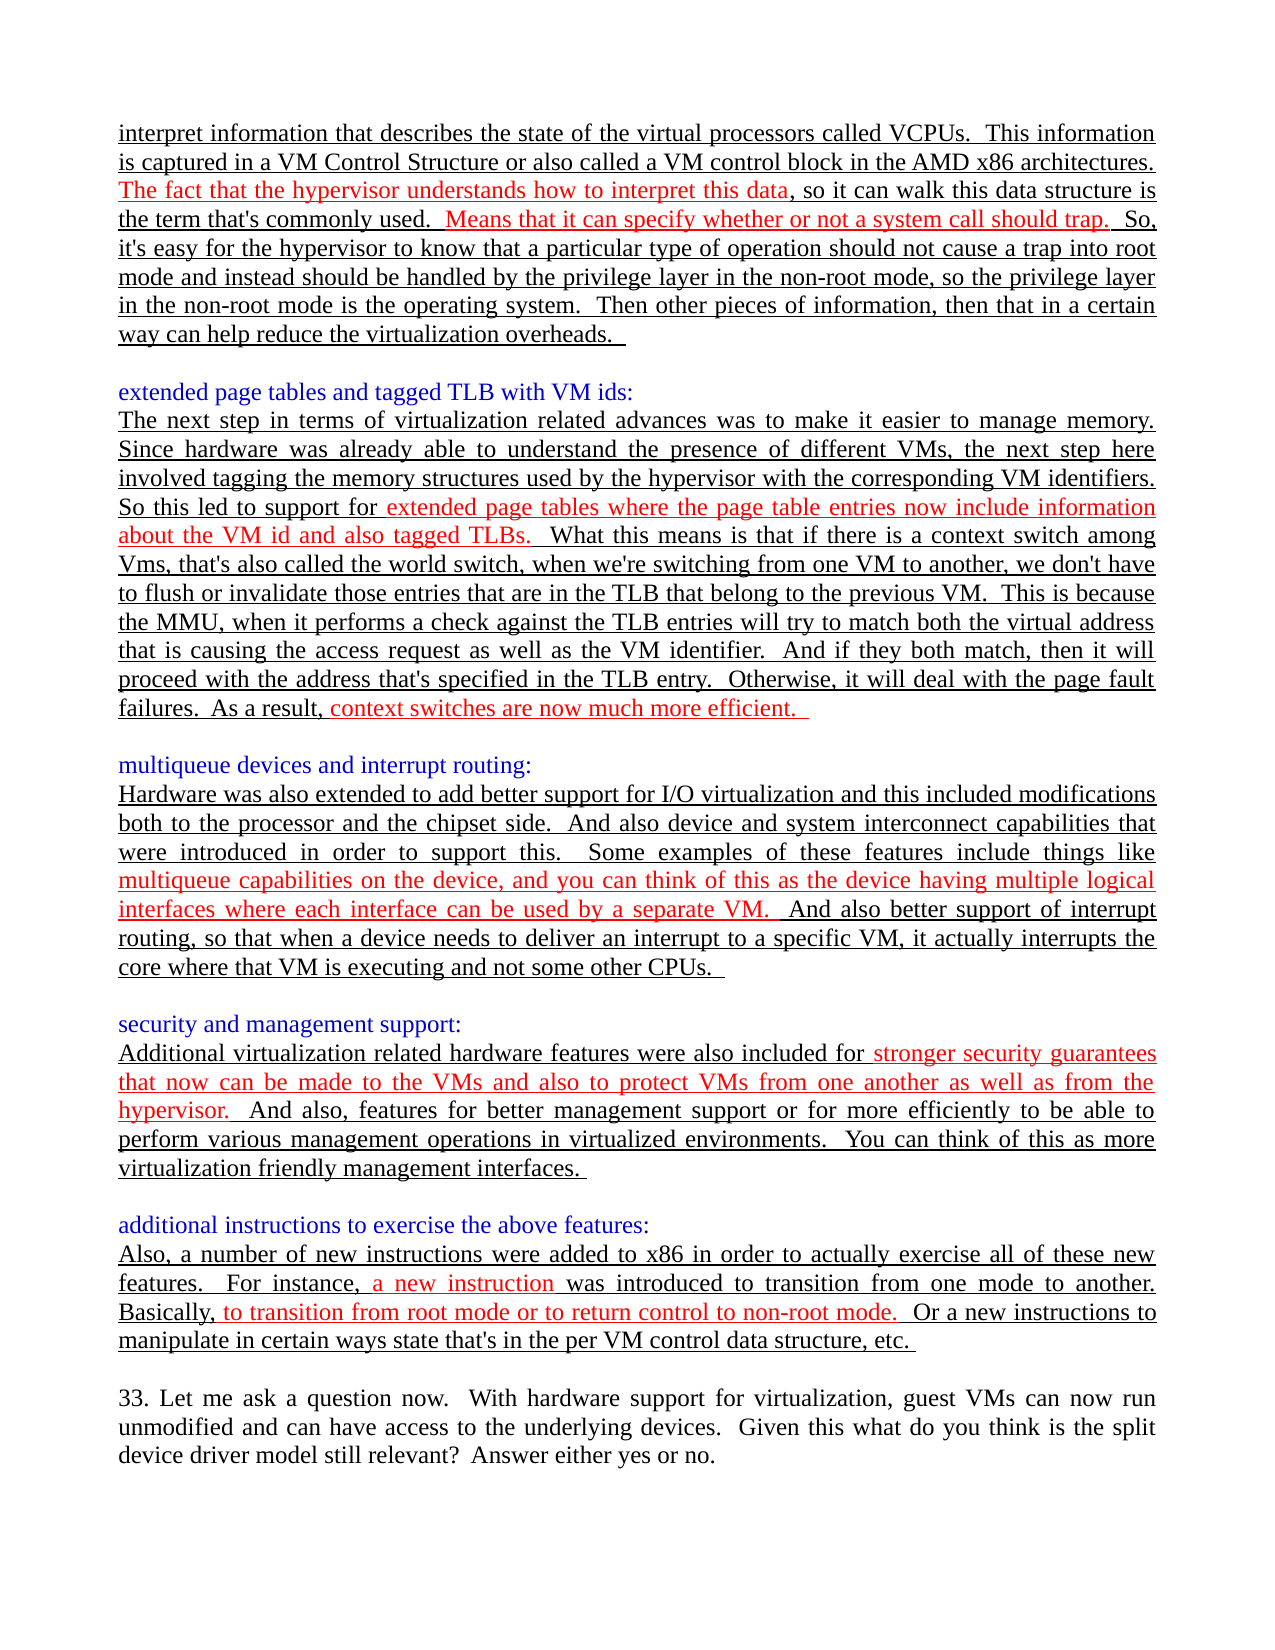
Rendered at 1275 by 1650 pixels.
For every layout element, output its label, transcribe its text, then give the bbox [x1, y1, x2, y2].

text core where that VM is executing and not some other CPUs. [118, 949, 1157, 981]
text the term that's commonly used. Means that it can specify whether or not a system call should trap. So, it's easy for the hypervisor to know that a particular type of operation should not cause a trap into root [118, 202, 1157, 258]
text Hardware was also extended to add better support for I/O virtualization and this included modifications [118, 779, 1157, 804]
text routing, so that when a device needs to deliver an interrupt to a specific VM, it actually interrupts the [118, 921, 1157, 948]
text Additional virtualization related hardware features were also included for stronger security guarantees [118, 1038, 1157, 1063]
text were introduced in order to support this. Some examples of these features include things like multiqueue capabilities on the device, and you can think of this as the device having multiple logical interfaces where each interface can be used by a separate VM. And also better support of interrupt [118, 834, 1157, 919]
text way can help reduce the virtualization overheads. [118, 317, 1157, 348]
text security and management support: [118, 1009, 1157, 1038]
text that now can be made to the VMs and also to protect VMs from one another as well as from the hypervisor. And also, features for better management support or for more efficiently to be able to perform various management operations in virtualized environments. You can think of this as more virtualization friendly management interfaces. [118, 1064, 1157, 1182]
text interpret information that describes the state of the virtual processors called VCPUs. This information is captured in a VM Control Structure or also called a VM control block in the AMD x86 architectures. The fact that the hypervisor understands how to interpret this data, so it can walk this data structure is [118, 118, 1157, 201]
text 33. Let me ask a question now. With hardware support for virtualization, guest VMs can now run unmodified and can have access to the underlying devices. Given this what do you think is the split device driver model still relevant? Answer either yes or no. [118, 1383, 1157, 1469]
text The next step in terms of virtualization related advances was to make it easier to manage memory. Since hardware was already able to understand the presence of different VMs, the next step here involved tagging the memory structures used by the hypervisor with the corresponding VM identifiers. So this led to support for extended page tables where the page table entries now include information about the VM id and also tagged TLBs. What this means is that if there is a context switch among Vms, that's also called the world switch, when we're switching from one VM to another, we don't have to flush or invalidate those entries that are in the TLB that belong to the previous VM. This is because the MMU, when it performs a check against the TLB entries will try to match both the virtual address that is causing the access request as well as the VM identifier. And if they both match, then it will proceed with the address that's specified in the TLB entry. Otherwise, it will deal with the page fault failures. As a result, context switches are now much more efficient. [118, 406, 1157, 722]
text extended page tables and tagged TLB with VM ids: [118, 377, 1157, 406]
text multiqueue devices and interrupt routing: [118, 751, 1157, 779]
text manipulate in certain ways state that's in the per VM control data structure, etc. [118, 1323, 1157, 1354]
text Also, a number of new instructions were added to x86 in order to actually exercise all of these new features. For instance, a new instruction was introduced to transition from one mode to another. Basically, to transition from root mode or to return control to non-root mode. Or a new instructions to [118, 1239, 1157, 1322]
text mode and instead should be handled by the privilege layer in the non-root mode, so the privilege layer in the non-root mode is the operating system. Then other pieces of information, then that in a certain [118, 259, 1157, 316]
text additional instructions to exercise the above features: [118, 1211, 1157, 1239]
text both to the processor and the chipset side. And also device and system interconnect capabilities that [118, 806, 1157, 833]
